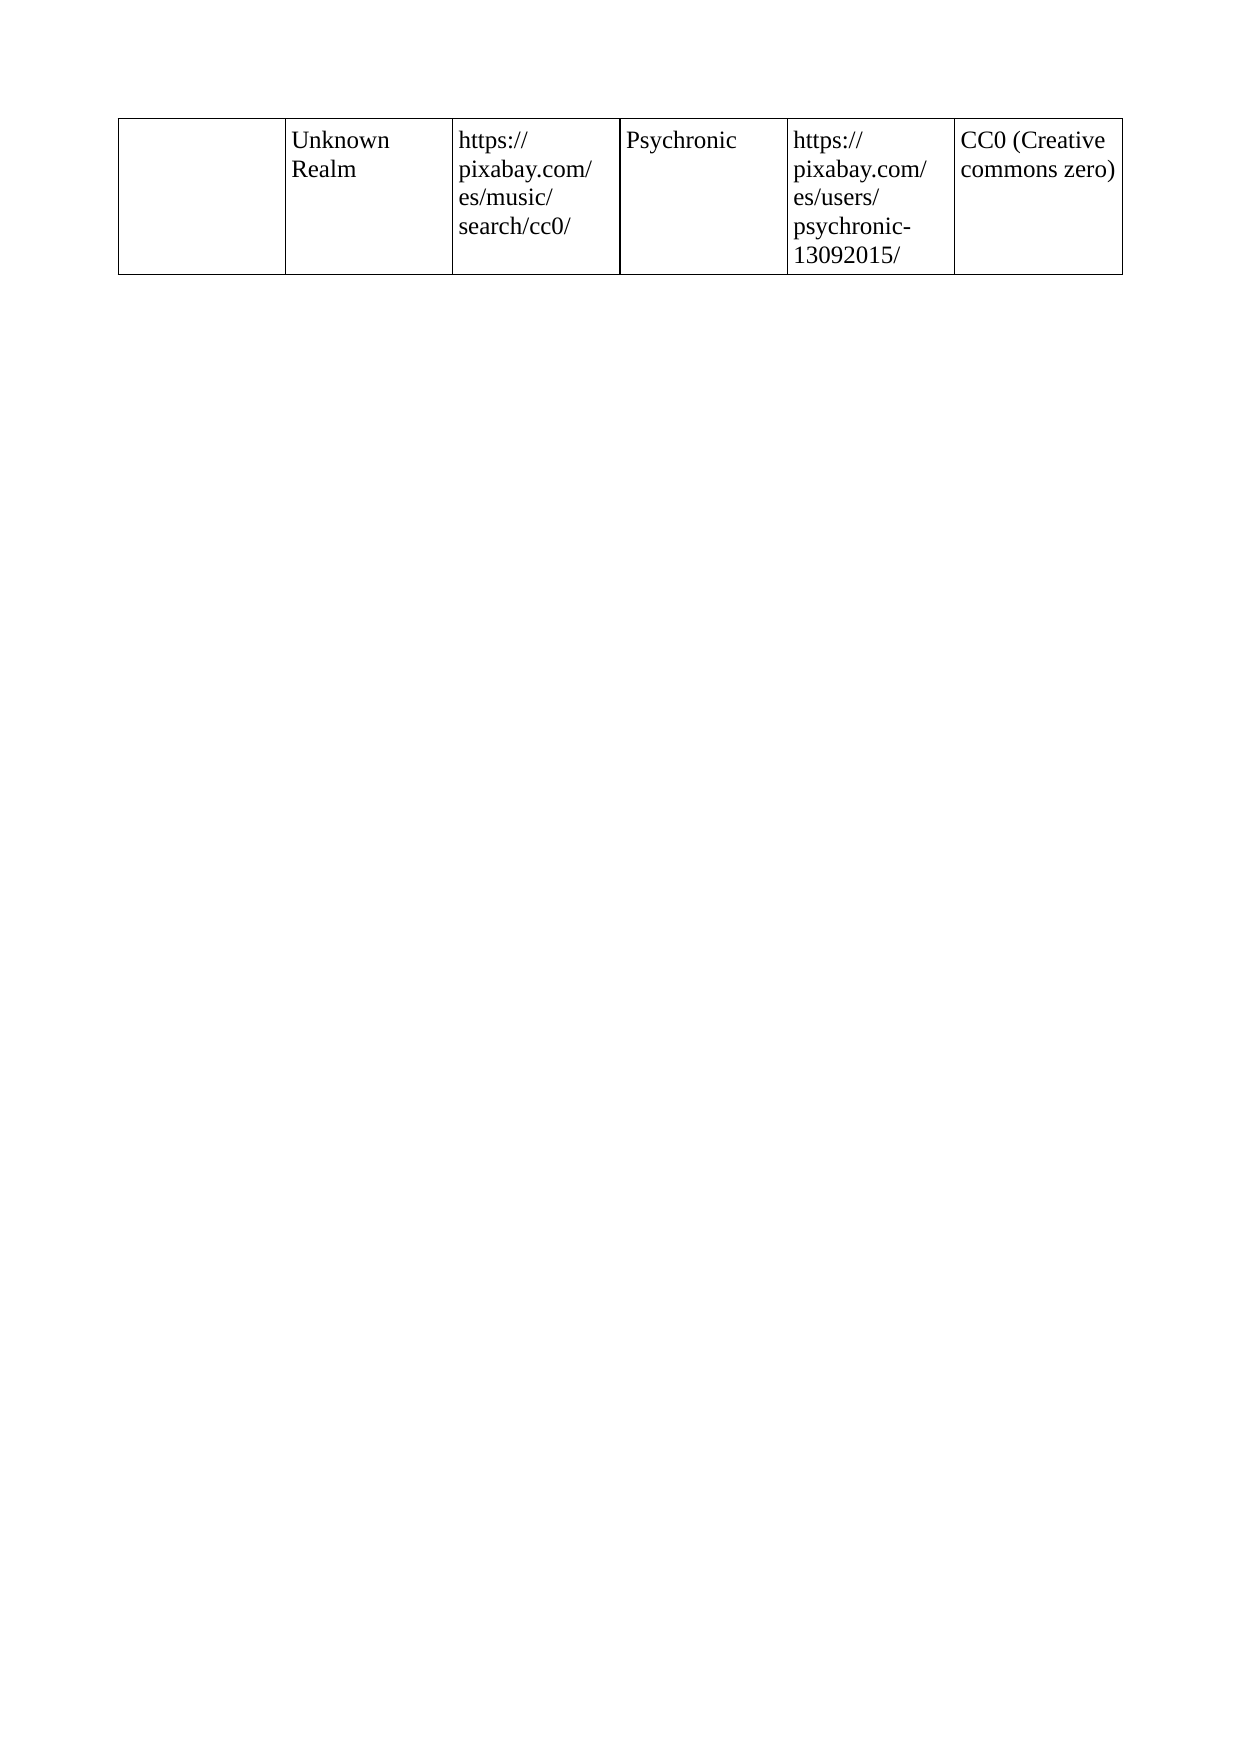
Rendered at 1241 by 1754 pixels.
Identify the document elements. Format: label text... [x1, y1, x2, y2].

table_cell https://pixabay.com/es/music/search/cc0/ [453, 119, 619, 274]
table_cell CC0 (Creative commons zero) [955, 119, 1122, 274]
table_cell https://pixabay.com/es/users/psychronic-13092015/ [788, 119, 954, 274]
table_cell [119, 119, 285, 274]
table_cell Psychronic [621, 119, 787, 274]
table_cell Unknown Realm [286, 119, 452, 274]
